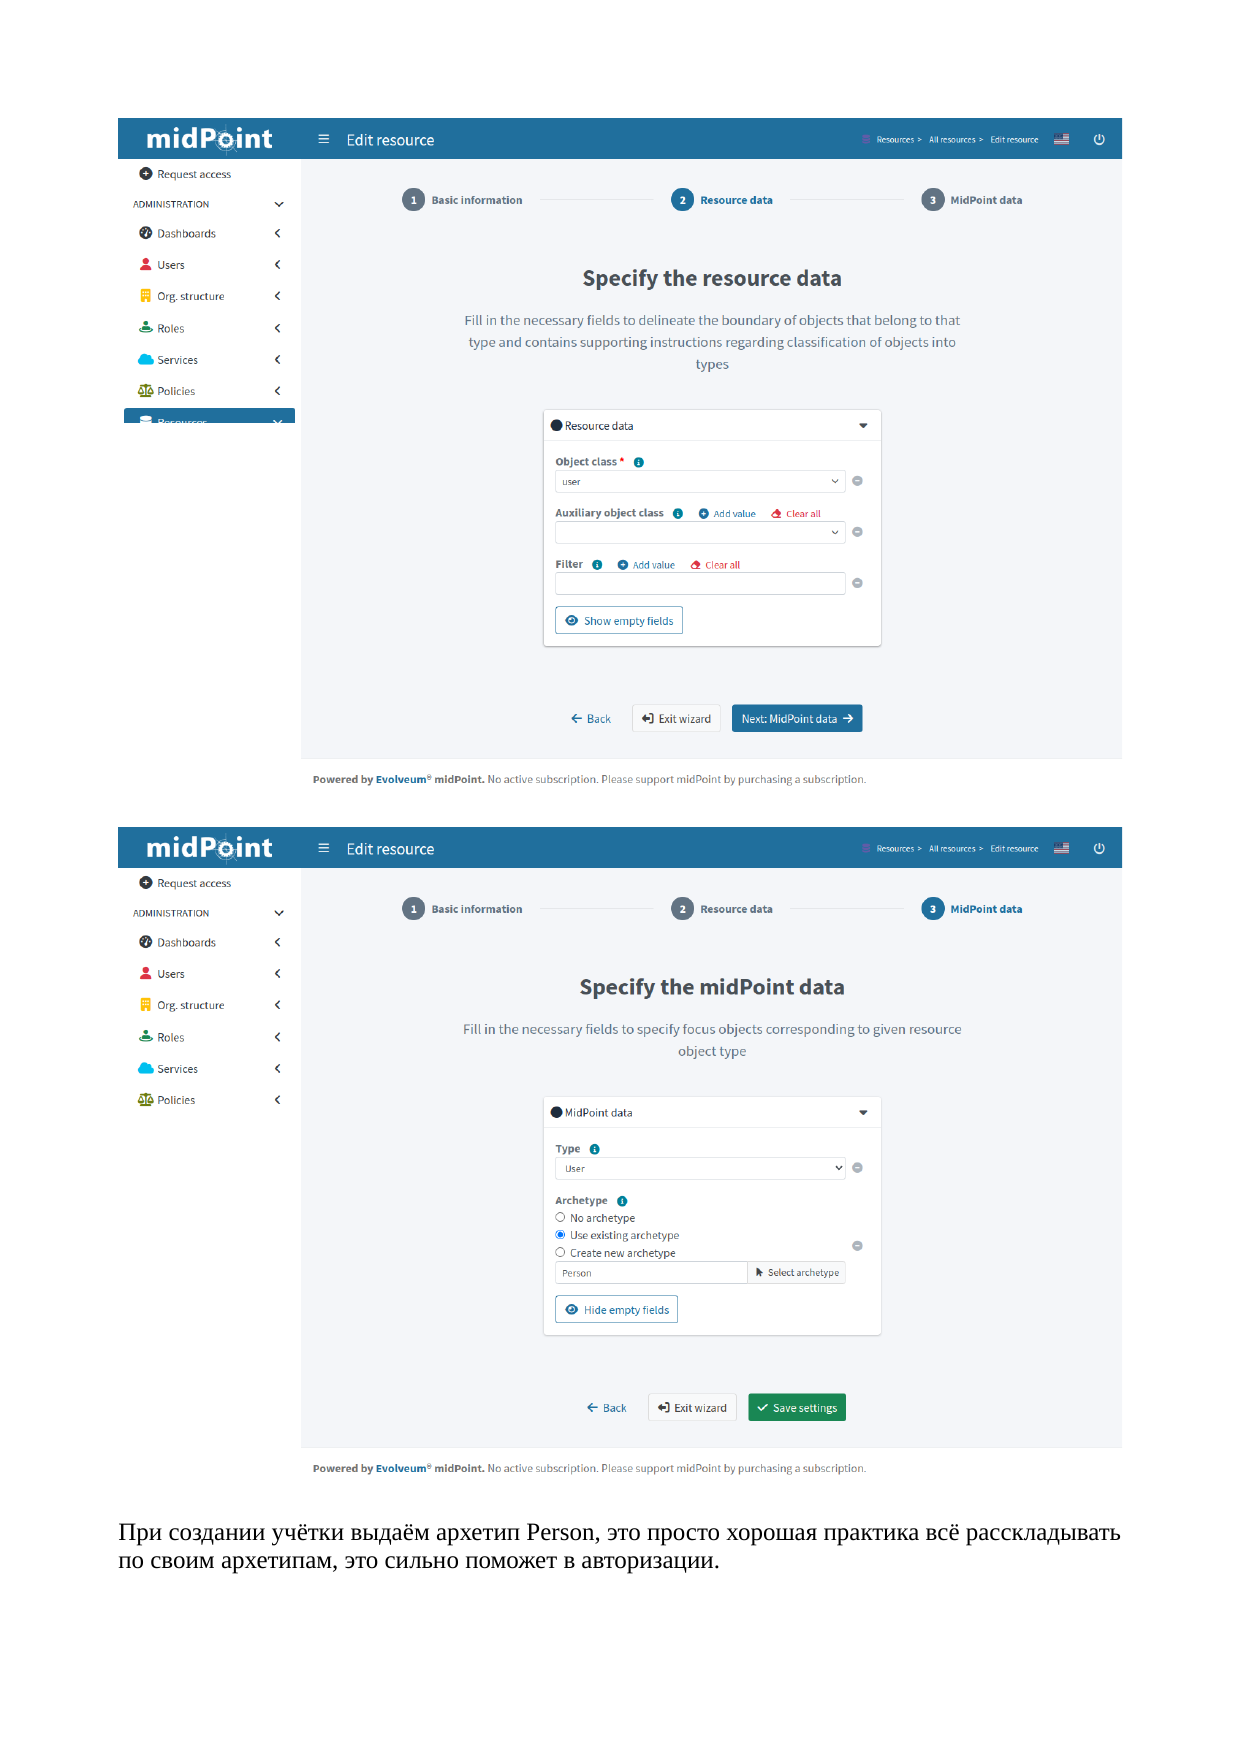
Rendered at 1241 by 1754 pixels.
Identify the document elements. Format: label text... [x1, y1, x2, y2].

picture [118, 827, 1123, 1488]
picture [118, 118, 1123, 799]
text При создании учётки выдаём архетип Person, это просто хорошая практика всё расскладывать по своим архетипам, это сильно поможет в авторизации. [118, 1517, 1122, 1574]
